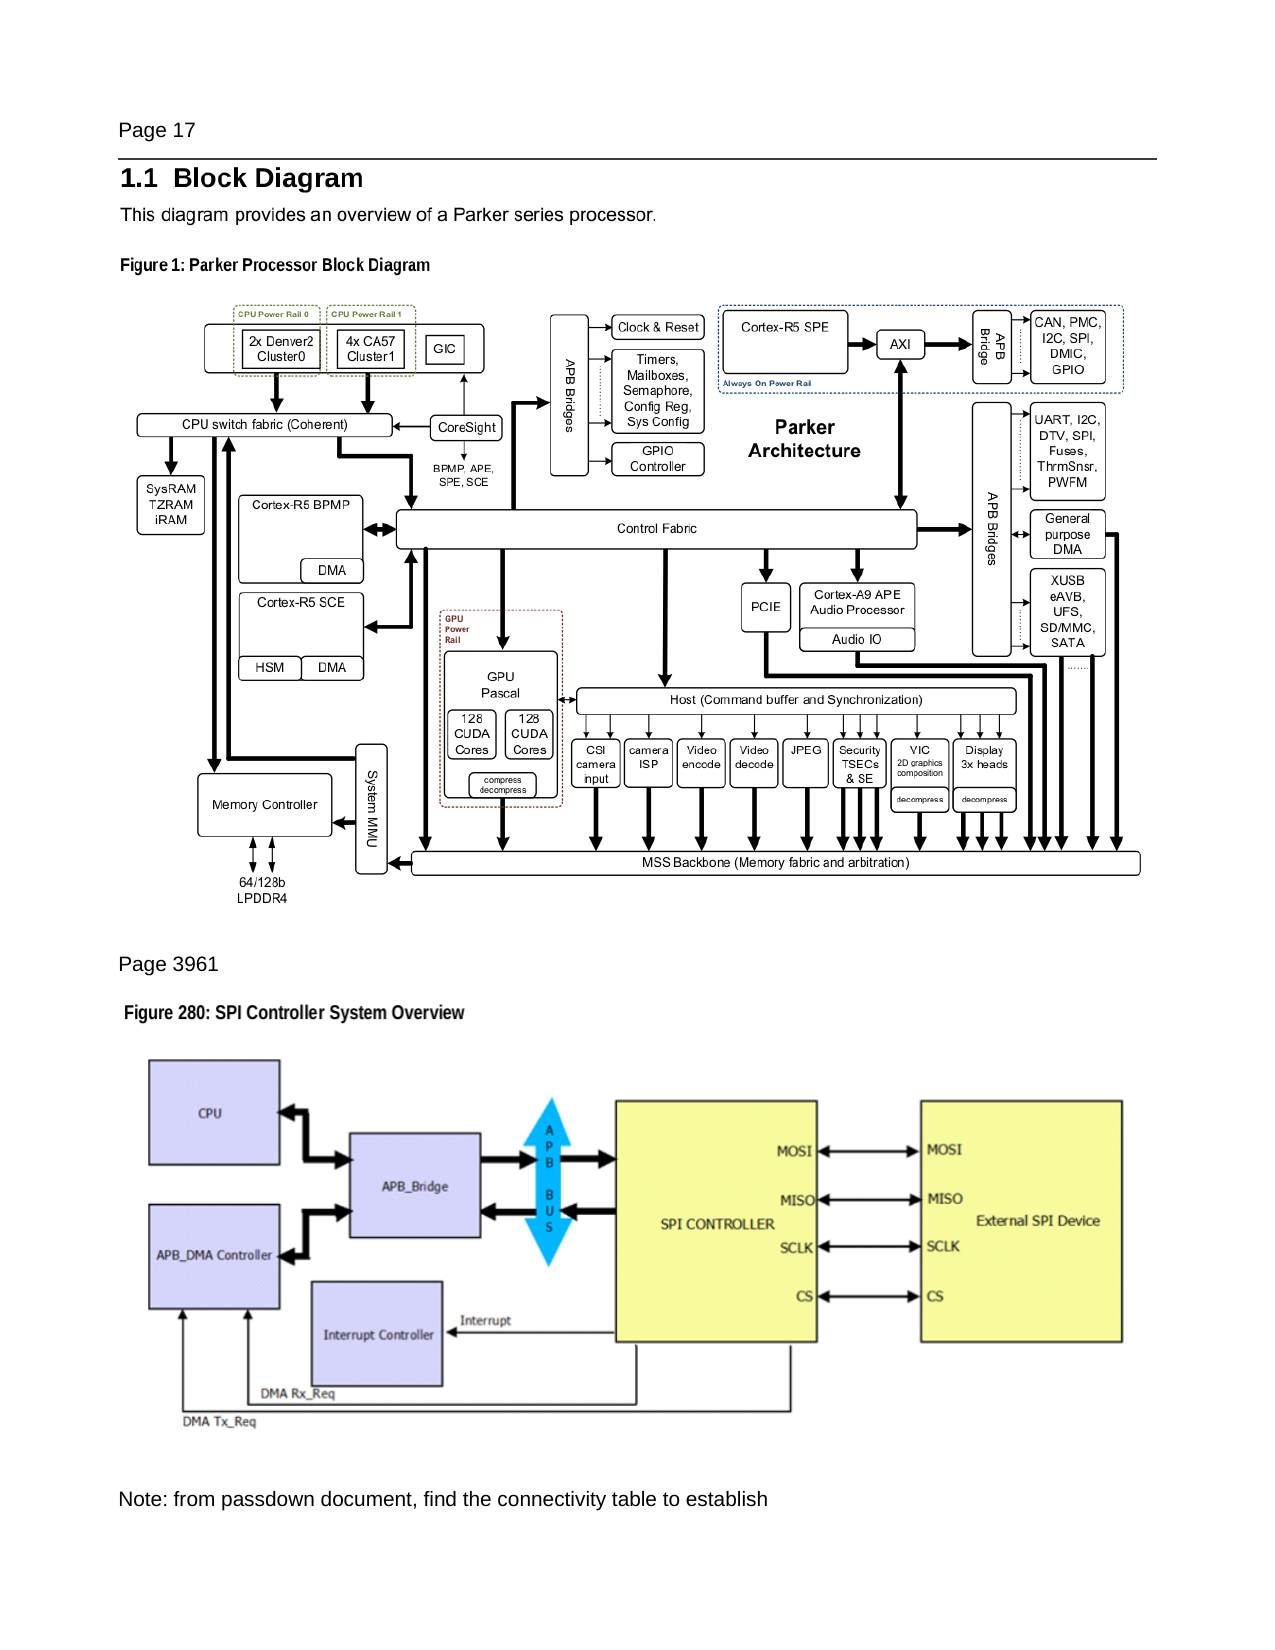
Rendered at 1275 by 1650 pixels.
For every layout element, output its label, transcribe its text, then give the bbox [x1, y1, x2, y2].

text Page 17 [118, 118, 1157, 142]
text Page 3961 [118, 952, 1157, 976]
picture [118, 158, 1157, 906]
text Note: from passdown document, find the connectivity table to establish [118, 1487, 1157, 1511]
picture [118, 993, 1157, 1442]
